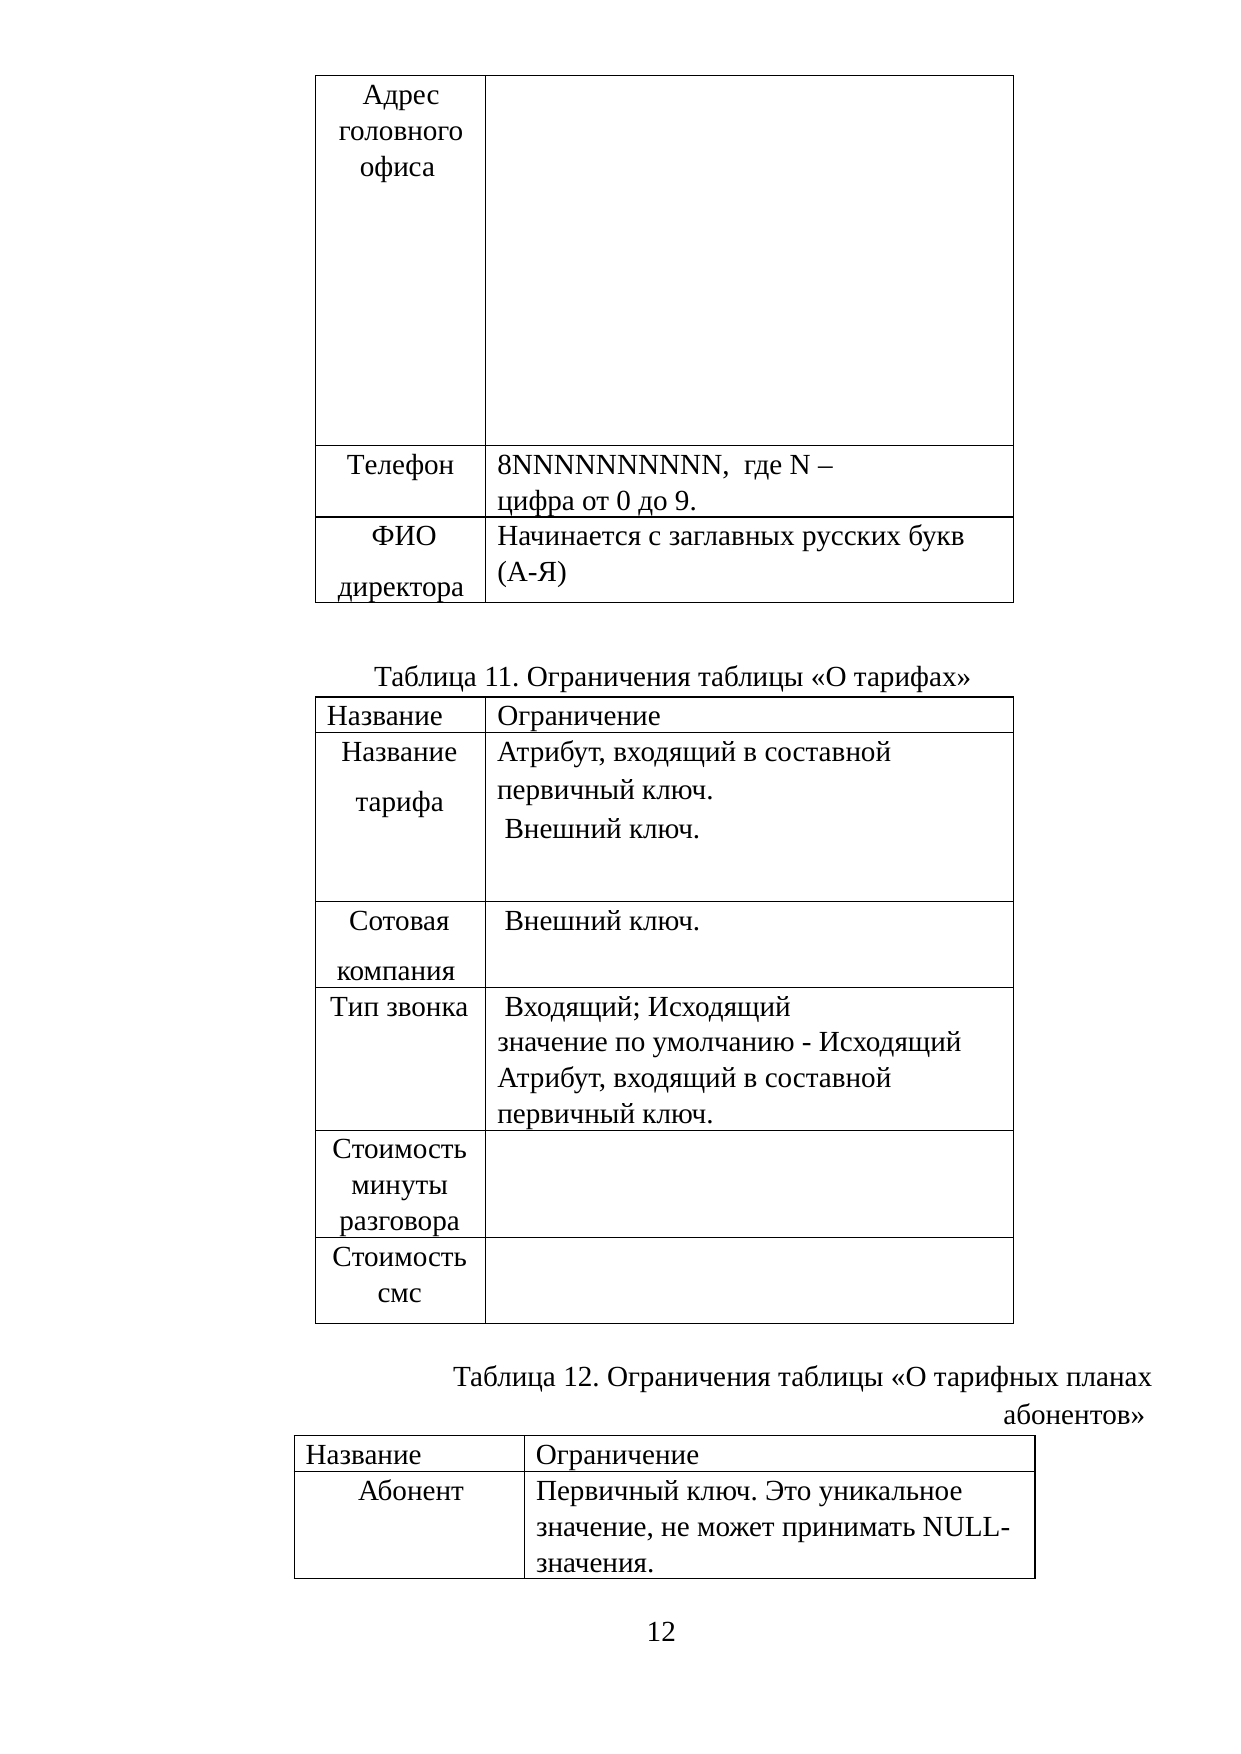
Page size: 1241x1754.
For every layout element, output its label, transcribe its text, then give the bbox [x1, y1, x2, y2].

table_header Ограничение [486, 698, 1013, 732]
table_cell 8NNNNNNNNNN, где N – цифра от 0 до 9. [486, 446, 1013, 516]
table_header Название [316, 698, 485, 732]
table_cell Абонент [295, 1472, 524, 1578]
table_header Ограничение [525, 1436, 1034, 1471]
table_cell Начинается с заглавных русских букв (А-Я) [486, 518, 1013, 602]
table_cell Тип звонка [316, 988, 485, 1130]
table_cell [486, 1238, 1013, 1323]
table_cell Стоимость минуты разговора [316, 1131, 485, 1237]
text Таблица 12. Ограничения таблицы «О тарифных планах абонентов» [411, 1359, 1152, 1431]
table_cell Первичный ключ. Это уникальное значение, не может принимать NULL-значения. [525, 1472, 1034, 1578]
table_cell Входящий; Исходящий значение по умолчанию - Исходящий Атрибут, входящий в составной первичный ключ. [486, 988, 1013, 1130]
table_cell Стоимость смс [316, 1238, 485, 1323]
table_cell Внешний ключ. [486, 902, 1013, 987]
table_cell [486, 1131, 1013, 1237]
table_header Название [295, 1436, 524, 1471]
table_cell [486, 76, 1013, 445]
table_cell Атрибут, входящий в составной первичный ключ. Внешний ключ. [486, 733, 1013, 901]
table_cell ФИО директора [316, 518, 485, 602]
table_cell Телефон [316, 446, 485, 516]
table_cell Сотовая компания [316, 902, 485, 987]
table_cell Название тарифа [316, 733, 485, 901]
table_cell Адрес головного офиса [316, 76, 485, 445]
text Таблица 11. Ограничения таблицы «О тарифах» [200, 659, 1152, 693]
